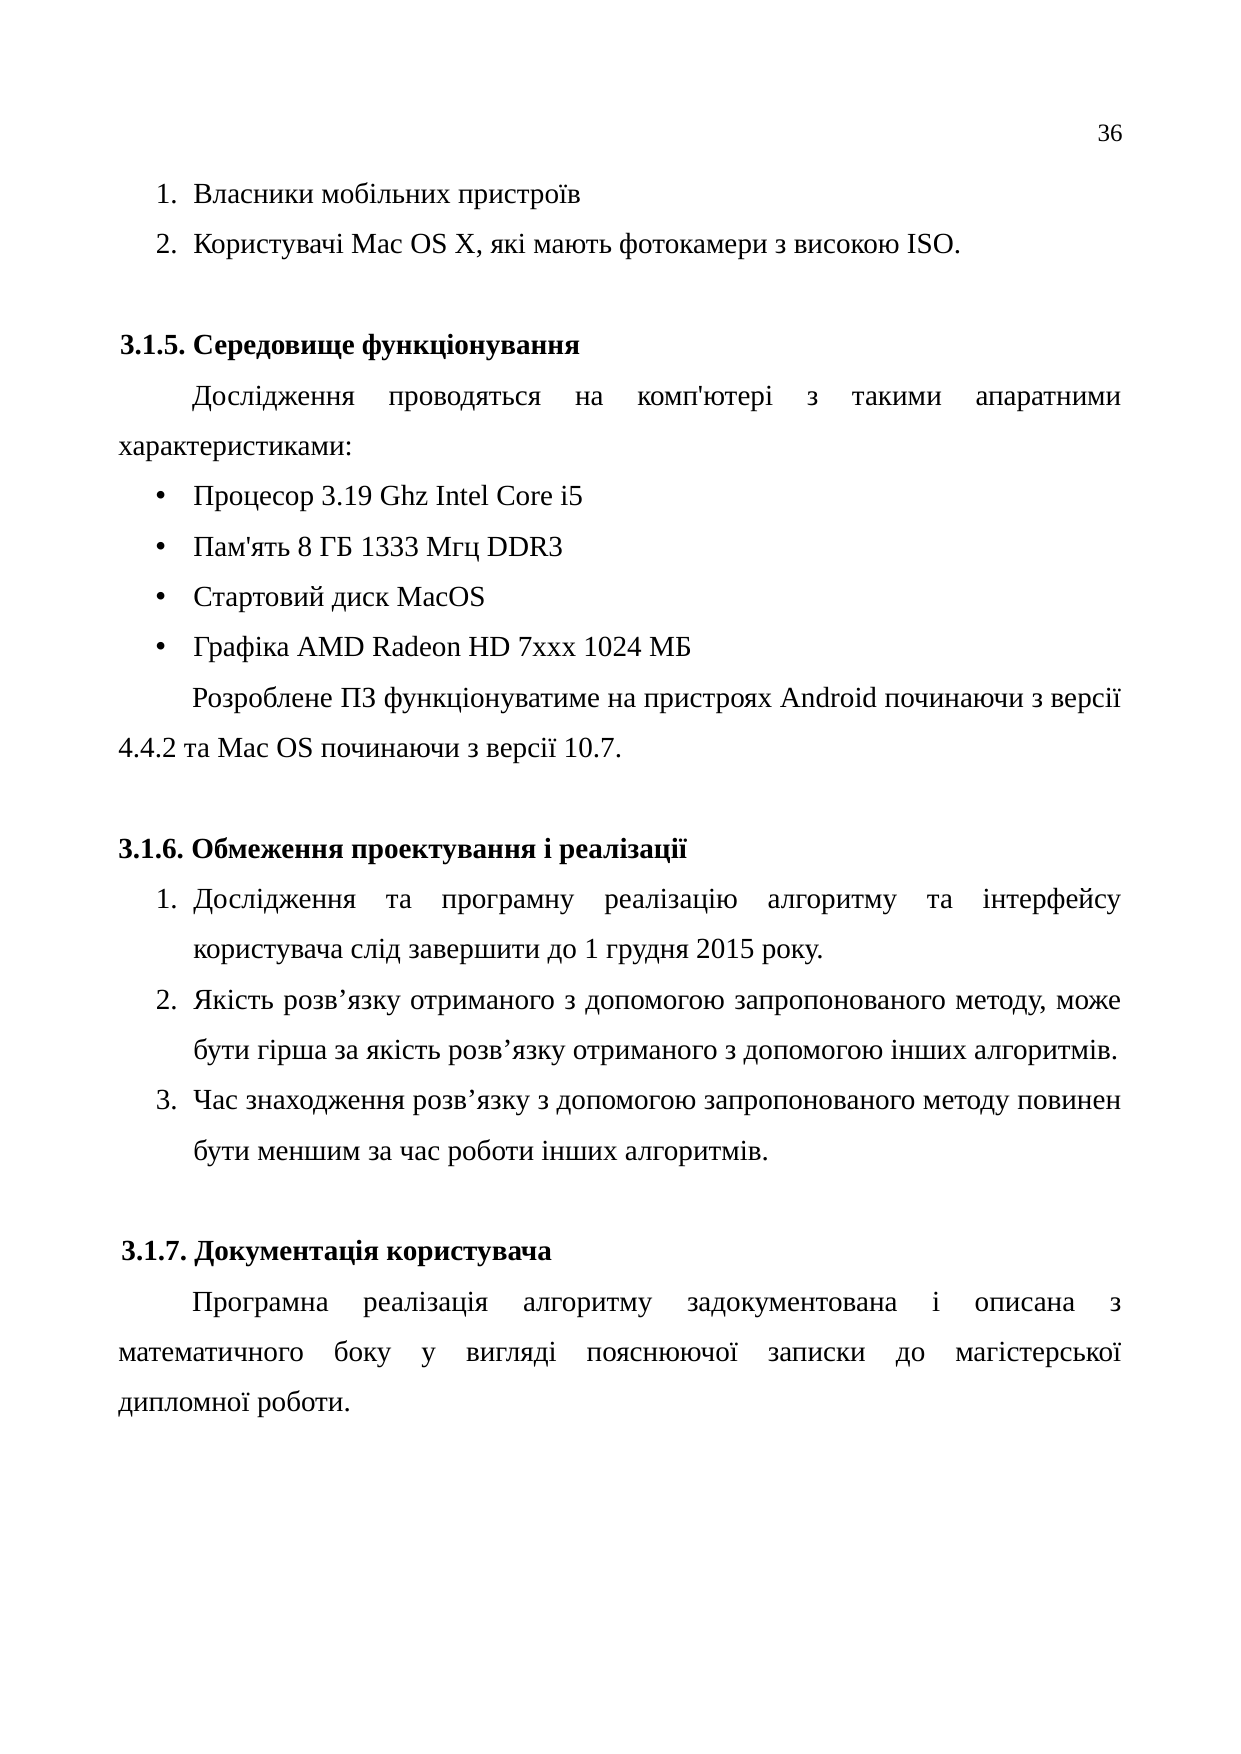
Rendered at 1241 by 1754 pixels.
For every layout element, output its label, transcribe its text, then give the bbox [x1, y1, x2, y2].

text Програмна реалізація алгоритму задокументована і описана з математичного боку у вигляді пояснюючої записки до магістерської дипломної роботи. [118, 1284, 1122, 1418]
subtitle 3.1.6. Обмеження проектування і реалізації [118, 831, 1122, 864]
list Дослідження та програмну реалізацію алгоритму та інтерфейсу користувача слід завершити до 1 грудня 2015 року. [156, 881, 1122, 965]
subtitle 3.1.7. Документація користувача [121, 1233, 1122, 1267]
list Власники мобільних пристроїв [156, 176, 1122, 210]
list Користувачі Mac OS X, які мають фотокамери з високою ISO. [156, 227, 1122, 260]
list Стартовий диск MacOS [156, 579, 1122, 613]
text Розроблене ПЗ функціонуватиме на пристроях Android починаючи з версії 4.4.2 та Mac OS починаючи з версії 10.7. [118, 680, 1122, 764]
list Графіка AMD Radeon HD 7xxx 1024 МБ [156, 629, 1122, 663]
text Дослідження проводяться на комп'ютері з такими апаратними характеристиками: [118, 378, 1122, 461]
list Процеcор 3.19 Ghz Intel Core i5 [156, 478, 1122, 512]
list Пам'ять 8 ГБ 1333 Мгц DDR3 [156, 529, 1122, 562]
list Якість розв’язку отриманого з допомогою запропонованого методу, може бути гірша за якість розв’язку отриманого з допомогою інших алгоритмів. [156, 982, 1122, 1066]
subtitle 3.1.5. Середовище функціонування [120, 327, 1122, 361]
list Час знаходження розв’язку з допомогою запропонованого методу повинен бути меншим за час роботи інших алгоритмів. [156, 1082, 1122, 1166]
